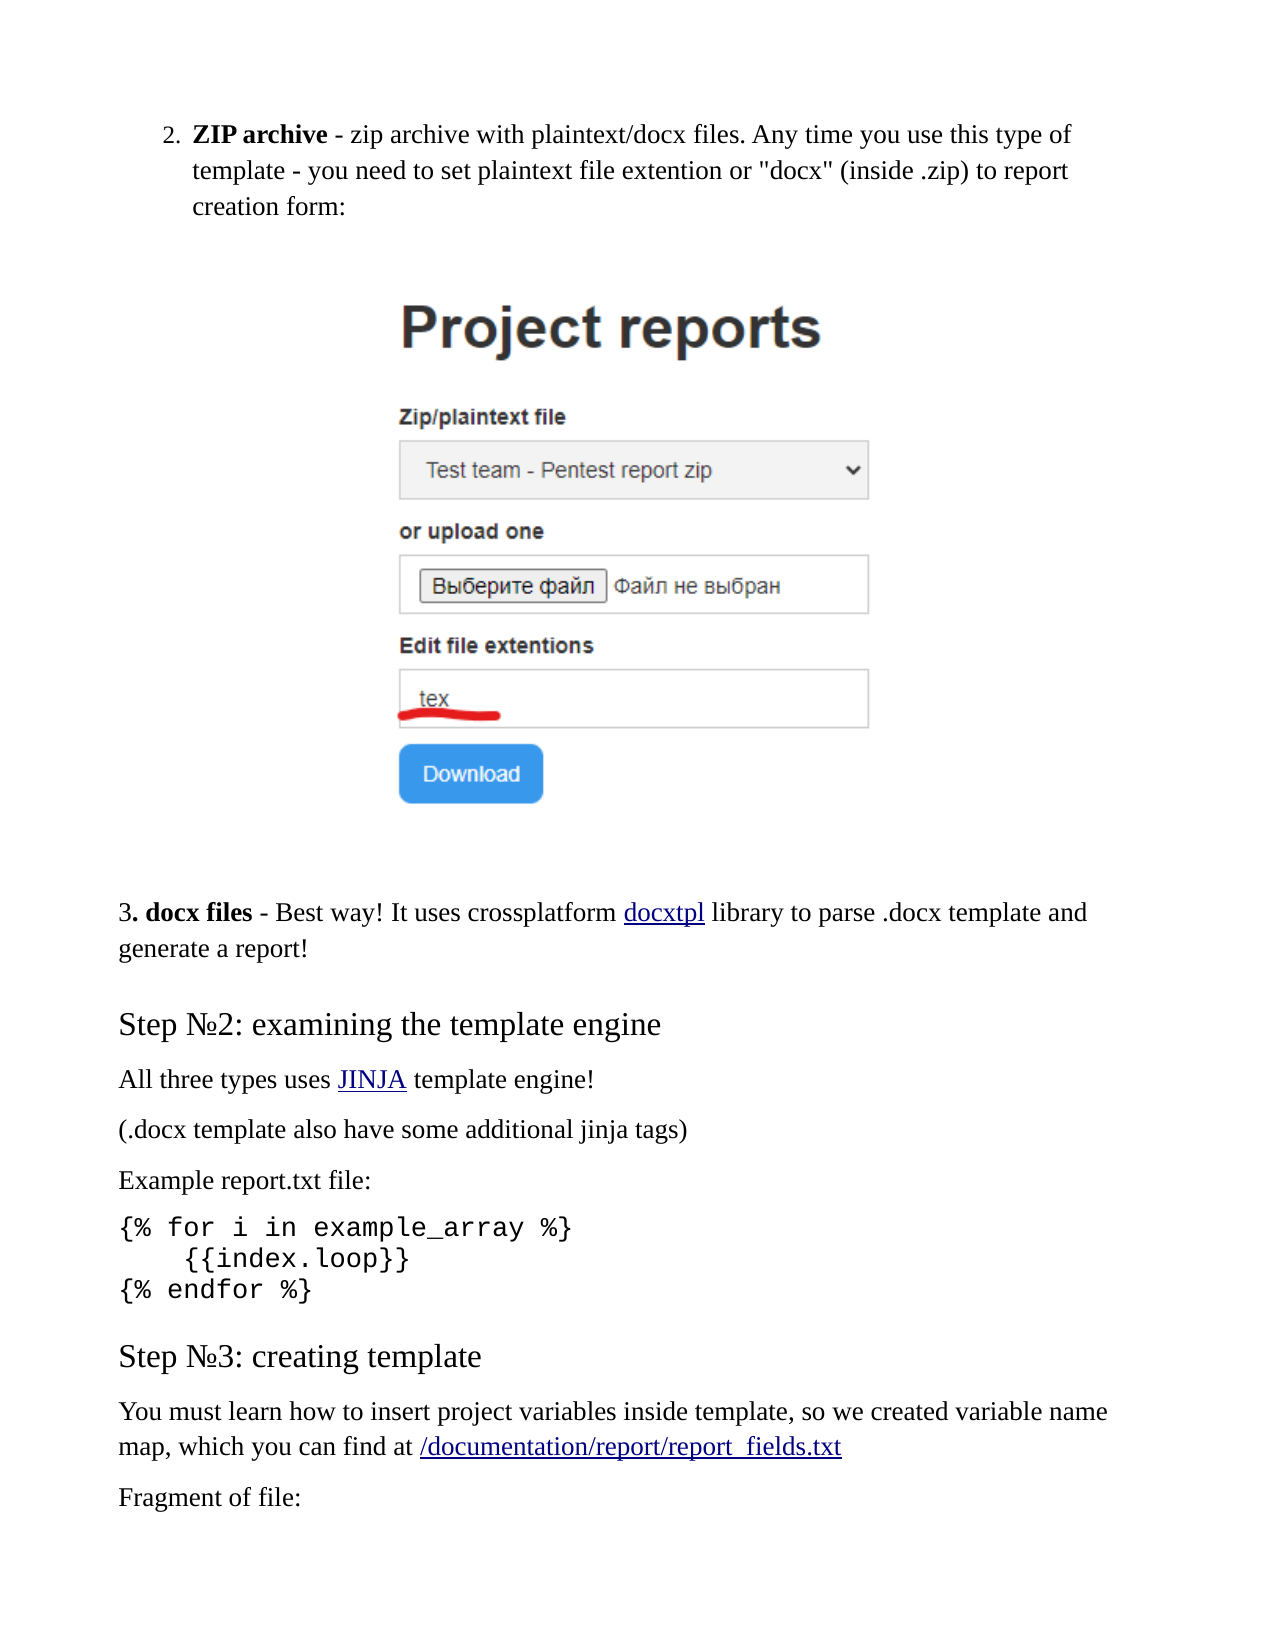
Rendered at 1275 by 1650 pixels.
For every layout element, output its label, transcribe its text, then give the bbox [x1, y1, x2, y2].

text 3. docx files - Best way! It uses crossplatform docxtpl library to parse .docx template and generate a report! Step №2: examining the template engine [118, 896, 1157, 1043]
list ZIP archive - zip archive with plaintext/docx files. Any time you use this type of template - you need to set plaintext file extention or "docx" (inside .zip) to report creation form: [162, 118, 1157, 221]
picture [379, 287, 896, 832]
text {{index.loop}} [118, 1245, 1157, 1276]
text You must learn how to insert project variables inside template, so we created variable name map, which you can find at /documentation/report/report_fields.txt [118, 1394, 1157, 1461]
text (.docx template also have some additional jinja tags) [118, 1114, 1157, 1145]
text All three types uses JINJA template engine! [118, 1063, 1157, 1094]
text Step №3: creating template [118, 1336, 1157, 1374]
text {% for i in example_array %} [118, 1214, 1157, 1245]
text Fragment of file: [118, 1481, 1157, 1512]
text {% endfor %} [118, 1276, 1157, 1306]
text Example report.txt file: [118, 1164, 1157, 1195]
